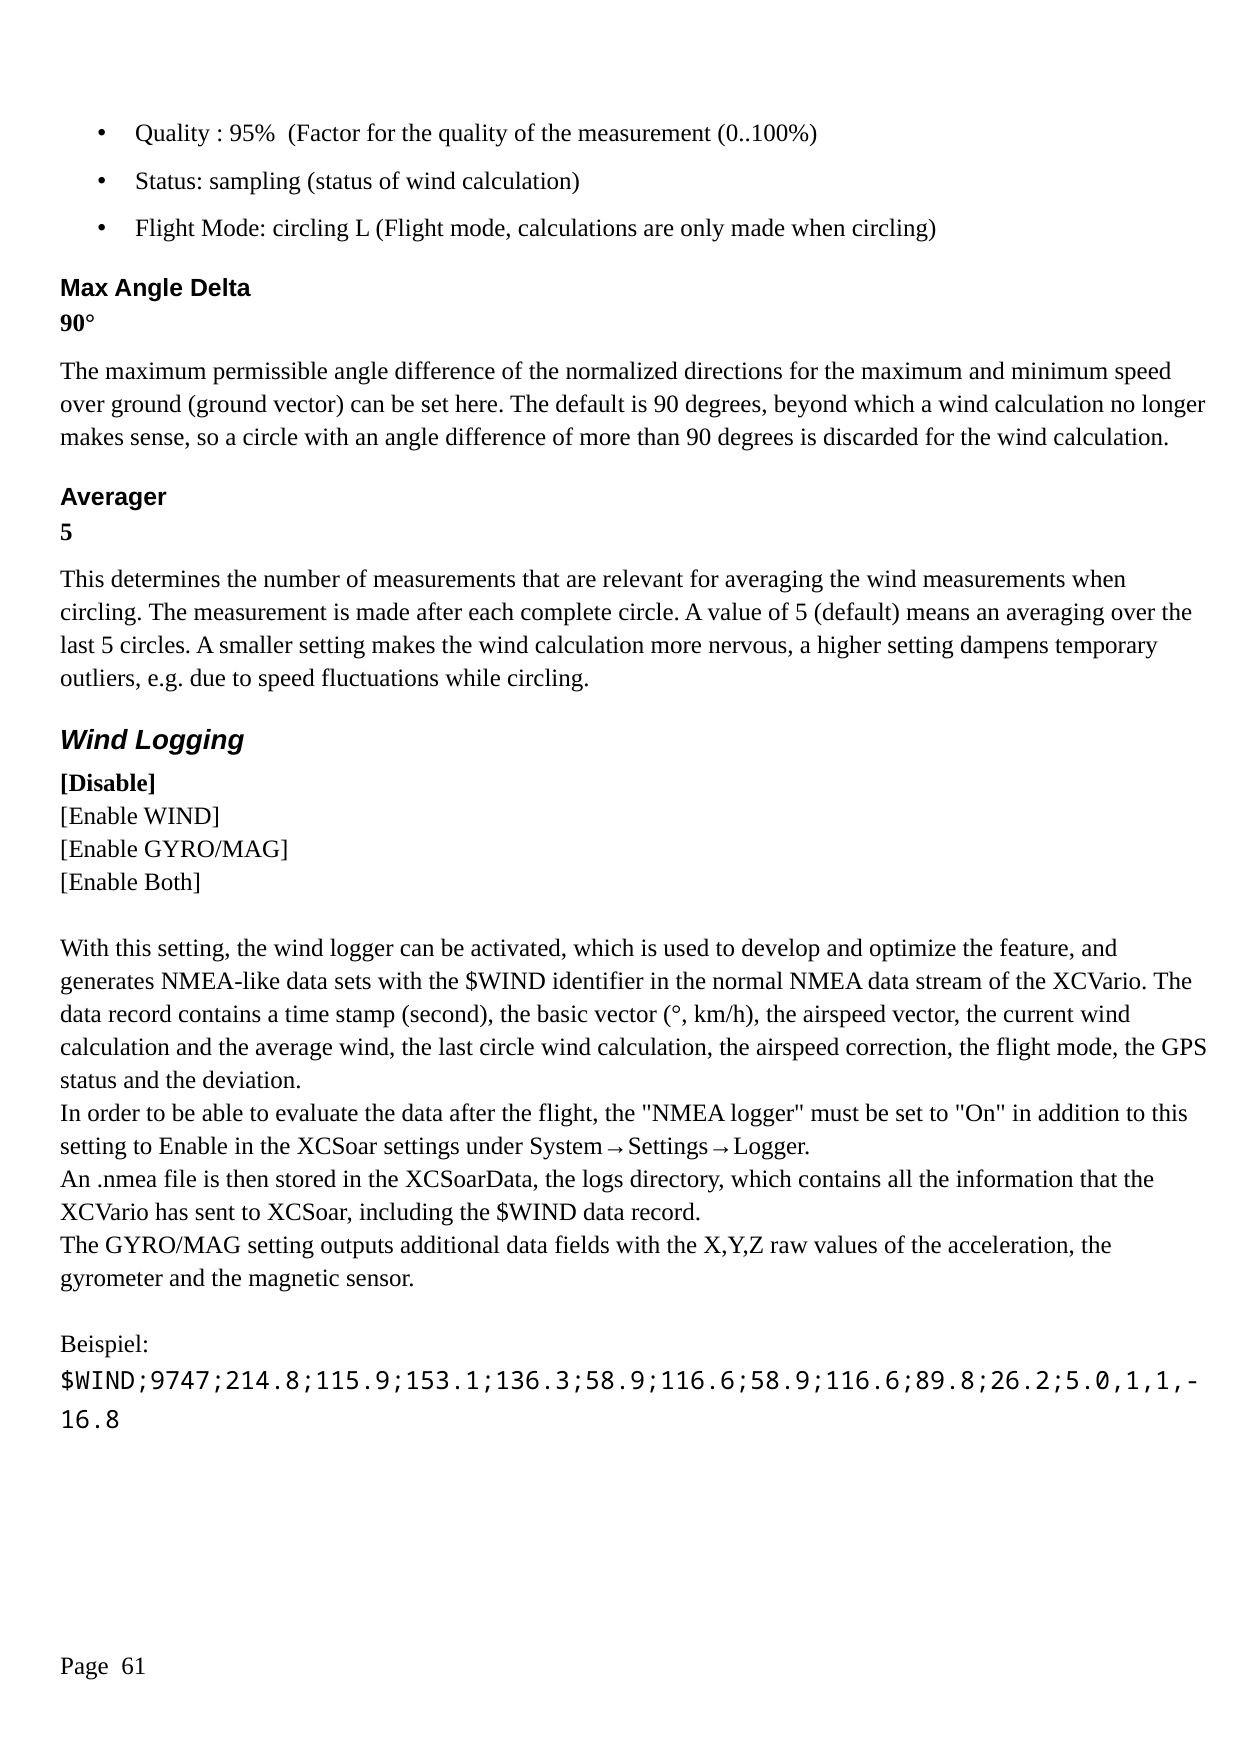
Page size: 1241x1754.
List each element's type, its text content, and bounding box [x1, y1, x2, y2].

text The maximum permissible angle difference of the normalized directions for the maximum and minimum speed over ground (ground vector) can be set here. The default is 90 degrees, beyond which a wind calculation no longer makes sense, so a circle with an angle difference of more than 90 degrees is discarded for the wind calculation. [60, 356, 1207, 451]
subtitle Max Angle Delta [60, 273, 1207, 302]
text The GYRO/MAG setting outputs additional data fields with the X,Y,Z raw values of the acceleration, the gyrometer and the magnetic sensor. [60, 1230, 1207, 1292]
subtitle Averager [60, 482, 1207, 511]
list Quality : 95% (Factor for the quality of the measurement (0..100%) [97, 118, 1207, 147]
text [Enable Both] [60, 867, 1207, 896]
text 90° [60, 308, 1207, 337]
text [Enable GYRO/MAG] [60, 834, 1207, 863]
text [Disable] [60, 768, 1207, 797]
text With this setting, the wind logger can be activated, which is used to develop and optimize the feature, and generates NMEA-like data sets with the $WIND identifier in the normal NMEA data stream of the XCVario. The data record contains a time stamp (second), the basic vector (°, km/h), the airspeed vector, the current wind calculation and the average wind, the last circle wind calculation, the airspeed correction, the flight mode, the GPS status and the deviation. In order to be able to evaluate the data after the flight, the "NMEA logger" must be set to "On" in addition to this setting to Enable in the XCSoar settings under System→Settings→Logger. An .nmea file is then stored in the XCSoarData, the logs directory, which contains all the information that the XCVario has sent to XCSoar, including the $WIND data record. [60, 933, 1207, 1226]
list Flight Mode: circling L (Flight mode, calculations are only made when circling) [97, 213, 1207, 242]
subtitle Wind Logging [60, 723, 1207, 755]
text [Enable WIND] [60, 801, 1207, 830]
text $WIND;9747;214.8;115.9;153.1;136.3;58.9;116.6;58.9;116.6;89.8;26.2;5.0,1,1,-16.8 [60, 1362, 1207, 1436]
text Beispiel: [60, 1329, 1207, 1358]
text 5 [60, 517, 1207, 546]
list Status: sampling (status of wind calculation) [97, 166, 1207, 194]
text This determines the number of measurements that are relevant for averaging the wind measurements when circling. The measurement is made after each complete circle. A value of 5 (default) means an averaging over the last 5 circles. A smaller setting makes the wind calculation more nervous, a higher setting dampens temporary outliers, e.g. due to speed fluctuations while circling. [60, 564, 1207, 692]
